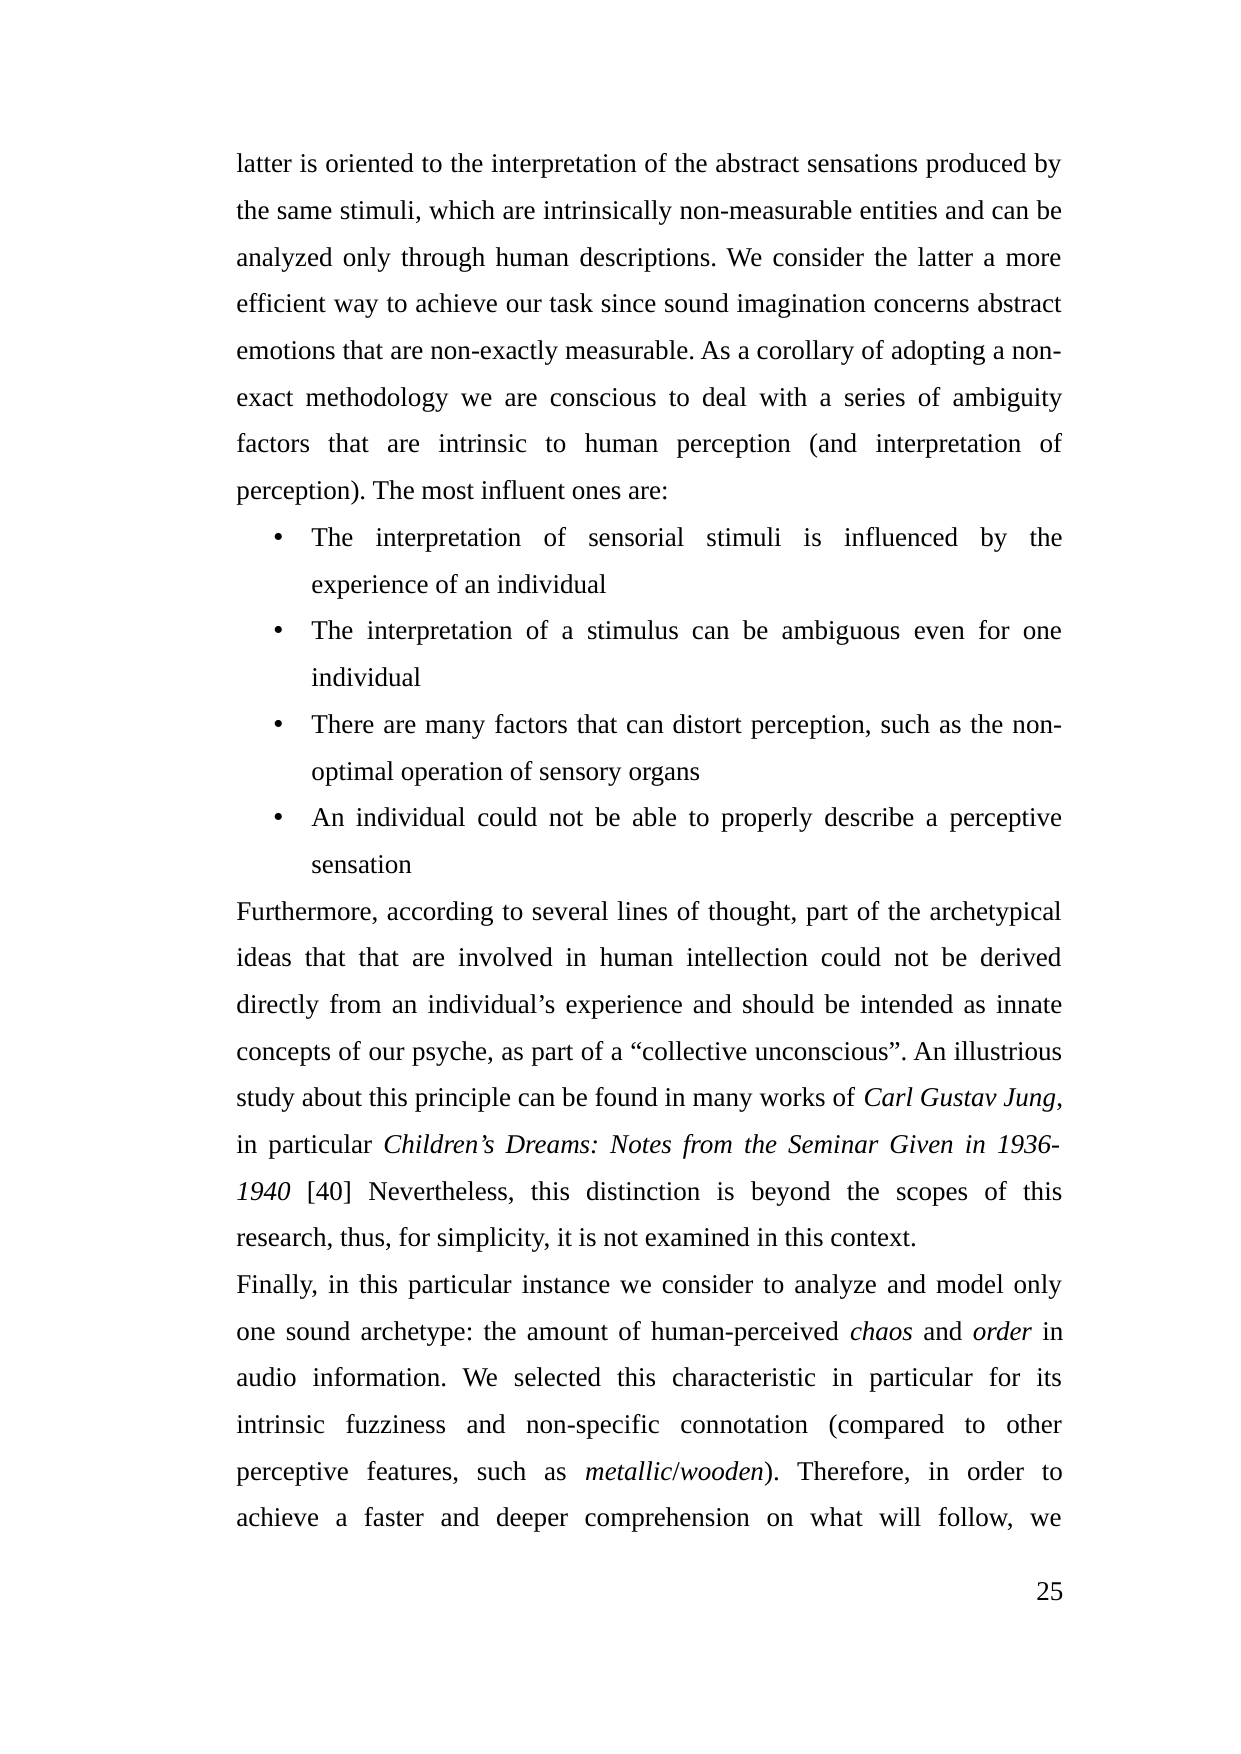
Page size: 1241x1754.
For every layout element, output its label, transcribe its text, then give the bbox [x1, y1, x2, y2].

list An individual could not be able to properly describe a perceptive sensation [274, 801, 1063, 879]
text latter is oriented to the interpretation of the abstract sensations produced by the same stimuli, which are intrinsically non-measurable entities and can be analyzed only through human descriptions. We consider the latter a more efficient way to achieve our task since sound imagination concerns abstract emotions that are non-exactly measurable. As a corollary of adopting a non-exact methodology we are conscious to deal with a series of ambiguity factors that are intrinsic to human perception (and interpretation of perception). The most influent ones are: [236, 148, 1063, 505]
text Furthermore, according to several lines of thought, part of the archetypical ideas that that are involved in human intellection could not be derived directly from an individual’s experience and should be intended as innate concepts of our psyche, as part of a “collective unconscious”. An illustrious study about this principle can be found in many works of Carl Gustav Jung, in particular Children’s Dreams: Notes from the Seminar Given in 1936-1940 [40] Nevertheless, this distinction is beyond the scopes of this research, thus, for simplicity, it is not examined in this context. [236, 895, 1063, 1252]
text Finally, in this particular instance we consider to analyze and model only one sound archetype: the amount of human-perceived chaos and order in audio information. We selected this characteristic in particular for its intrinsic fuzziness and non-specific connotation (compared to other perceptive features, such as metallic/wooden). Therefore, in order to achieve a faster and deeper comprehension on what will follow, we [236, 1268, 1063, 1532]
list The interpretation of sensorial stimuli is influenced by the experience of an individual [274, 521, 1063, 599]
list There are many factors that can distort perception, such as the non-optimal operation of sensory organs [274, 708, 1063, 786]
list The interpretation of a stimulus can be ambiguous even for one individual [274, 614, 1063, 692]
